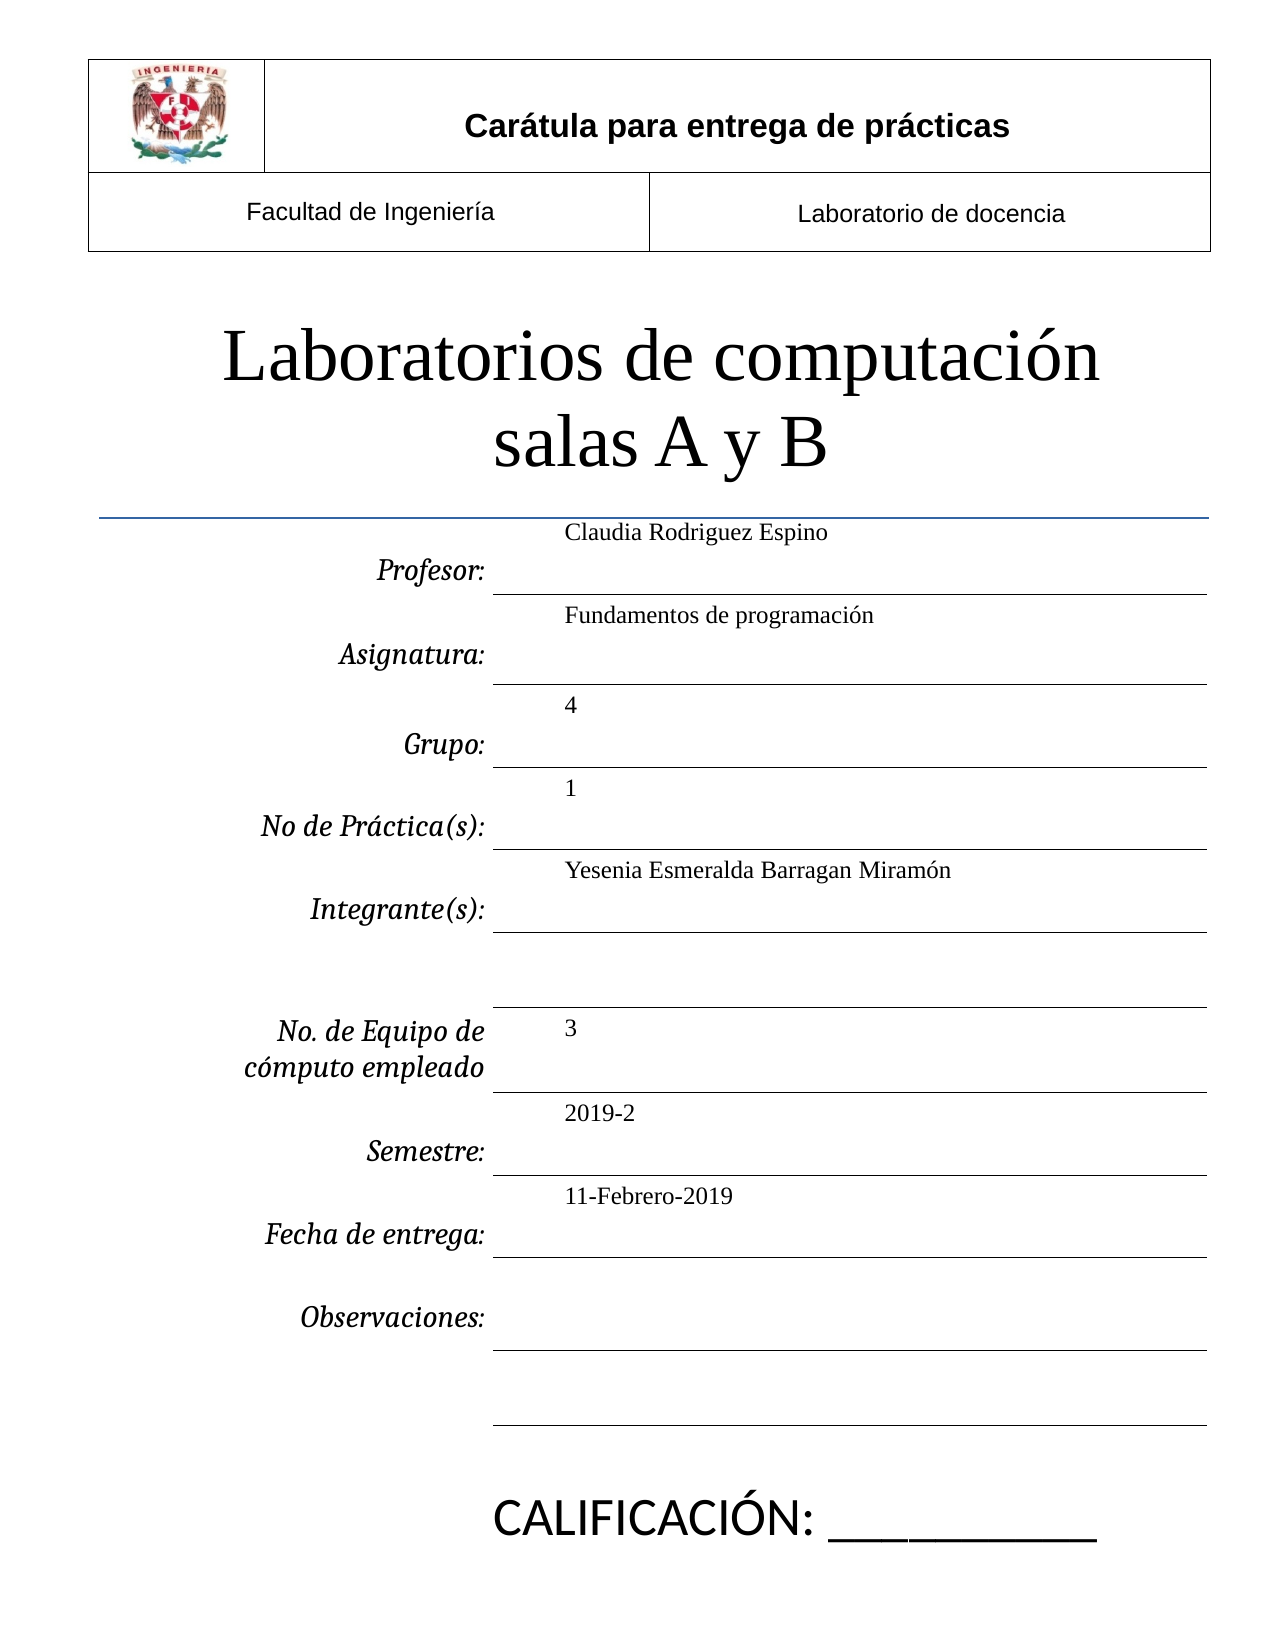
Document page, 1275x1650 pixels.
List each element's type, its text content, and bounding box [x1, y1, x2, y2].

table_header [493, 511, 1207, 517]
table_header Carátula para entrega de prácticas [265, 60, 1210, 172]
table_cell [493, 933, 1207, 1007]
table_cell Semestre: [118, 1091, 493, 1174]
table_cell Observaciones: [118, 1257, 493, 1350]
text salas A y B [118, 396, 1205, 482]
table_header Claudia Rodriguez Espino [493, 519, 1207, 594]
table_cell Fundamentos de programación [493, 595, 1207, 684]
table_cell 4 [493, 685, 1207, 766]
text CALIFICACIÓN: __________ [118, 1483, 1205, 1549]
table_cell Asignatura: [118, 594, 493, 684]
table_header [118, 511, 493, 517]
table_cell Laboratorio de docencia [650, 173, 1210, 251]
table_cell [118, 932, 493, 1007]
table_cell [118, 1350, 493, 1425]
table_cell 3 [493, 1008, 1207, 1091]
table_cell Facultad de Ingeniería [89, 173, 649, 251]
table_header [89, 60, 264, 172]
table_cell [493, 1351, 1207, 1425]
table_cell 11-Febrero-2019 [493, 1176, 1207, 1257]
table_cell Integrante(s): [118, 849, 493, 932]
table_header Profesor: [118, 519, 493, 594]
text Laboratorios de computación [118, 310, 1205, 396]
table_cell Grupo: [118, 684, 493, 766]
table_cell 1 [493, 768, 1207, 849]
table_cell 2019-2 [493, 1093, 1207, 1174]
table_cell Yesenia Esmeralda Barragan Miramón [493, 850, 1207, 932]
table_cell [493, 1258, 1207, 1350]
table_cell Fecha de entrega: [118, 1175, 493, 1257]
table_cell No. de Equipo de cómputo empleado [118, 1007, 493, 1091]
table_cell No de Práctica(s): [118, 766, 493, 849]
